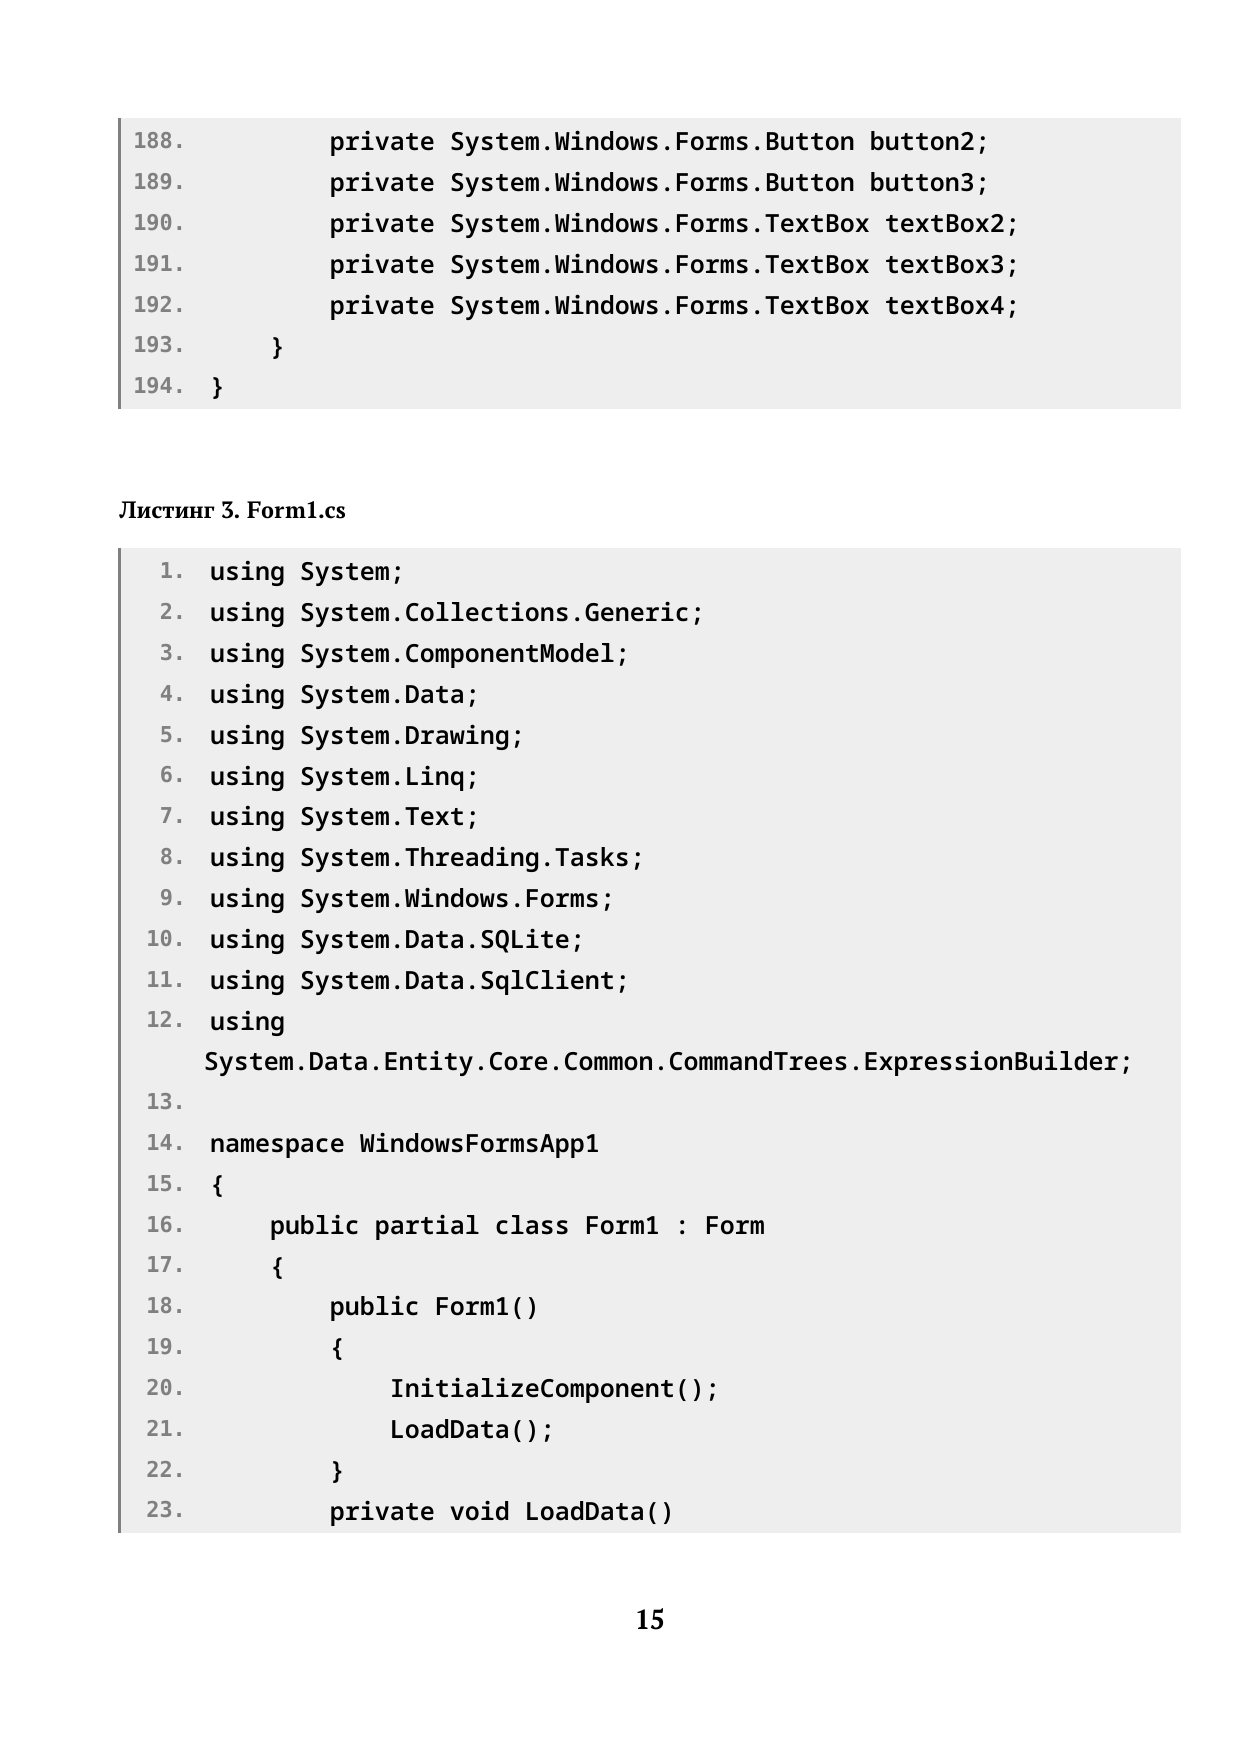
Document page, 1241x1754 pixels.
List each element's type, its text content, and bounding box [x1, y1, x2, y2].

list } [121, 322, 1181, 362]
list using System.Linq; [121, 752, 1181, 792]
list private System.Windows.Forms.TextBox textBox3; [121, 241, 1181, 281]
list namespace WindowsFormsApp1 [121, 1120, 1181, 1160]
list using System.Drawing; [121, 711, 1181, 751]
list LoadData(); [121, 1406, 1181, 1446]
list using System.ComponentModel; [121, 630, 1181, 670]
list using System.Threading.Tasks; [121, 834, 1181, 874]
list using System.Windows.Forms; [121, 875, 1181, 915]
list public partial class Form1 : Form [121, 1201, 1181, 1241]
list private System.Windows.Forms.Button button3; [121, 159, 1181, 199]
text Листинг 3. Form1.cs [118, 495, 1181, 524]
list using System.Data; [121, 671, 1181, 711]
list private System.Windows.Forms.TextBox textBox4; [121, 281, 1181, 321]
list { [121, 1161, 1181, 1201]
list using System.Data.Entity.Core.Common.CommandTrees.ExpressionBuilder; [121, 997, 1181, 1078]
list using System; [121, 548, 1181, 588]
list using System.Data.SQLite; [121, 916, 1181, 956]
list { [121, 1242, 1181, 1282]
list } [121, 1446, 1181, 1486]
list private System.Windows.Forms.TextBox textBox2; [121, 200, 1181, 240]
list { [121, 1324, 1181, 1364]
list InitializeComponent(); [121, 1365, 1181, 1405]
list private System.Windows.Forms.Button button2; [121, 118, 1181, 158]
list private void LoadData() [121, 1487, 1181, 1533]
list using System.Collections.Generic; [121, 589, 1181, 629]
list } [121, 363, 1181, 409]
list using System.Data.SqlClient; [121, 956, 1181, 996]
list public Form1() [121, 1283, 1181, 1323]
list using System.Text; [121, 793, 1181, 833]
